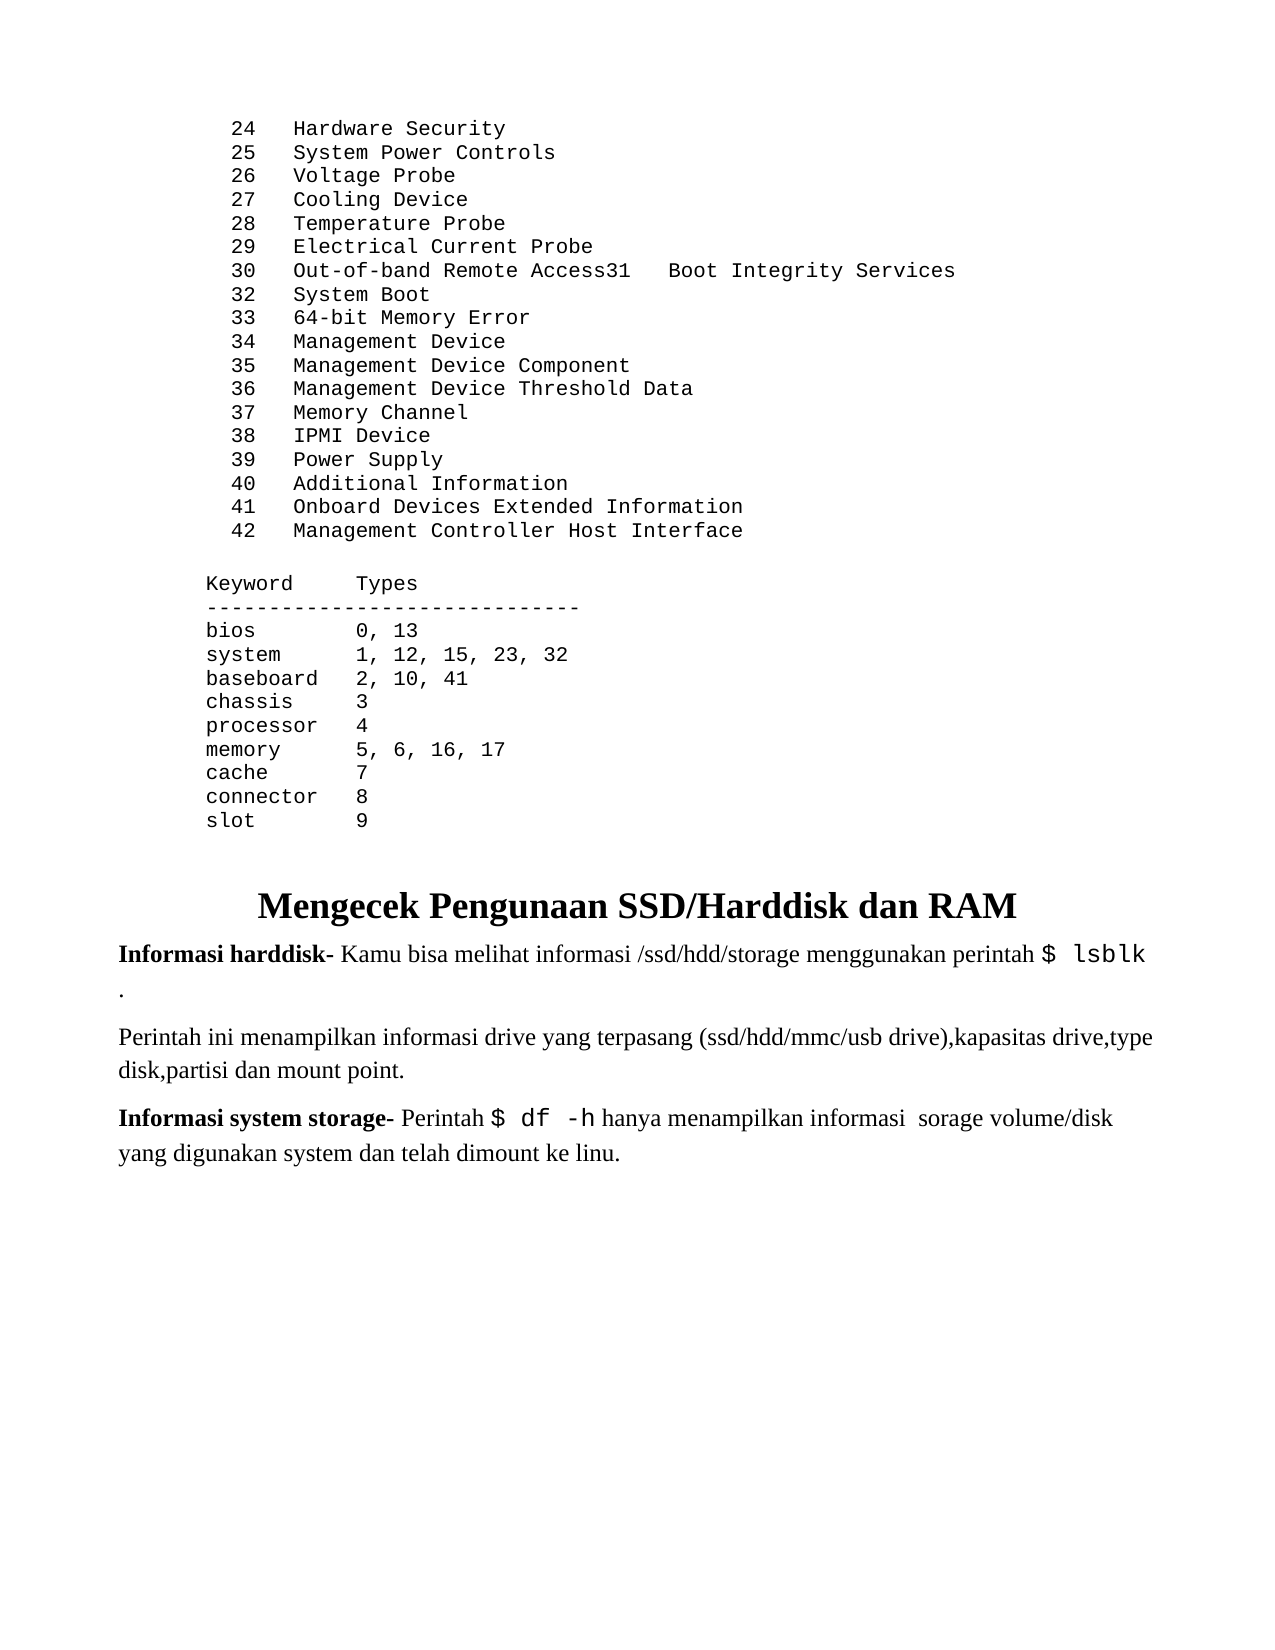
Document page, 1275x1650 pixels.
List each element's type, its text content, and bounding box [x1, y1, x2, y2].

text 39 Power Supply [118, 449, 1157, 473]
text 40 Additional Information [118, 473, 1157, 496]
text 32 System Boot [118, 284, 1157, 307]
subtitle Mengecek Pengunaan SSD/Harddisk dan RAM [118, 884, 1157, 927]
text 42 Management Controller Host Interface [118, 520, 1157, 544]
text 38 IPMI Device [118, 426, 1157, 449]
text connector 8 [118, 786, 1157, 810]
text Informasi harddisk- Kamu bisa melihat informasi /ssd/hdd/storage menggunakan perintah $ lsblk . [118, 939, 1157, 1003]
text 30 Out-of-band Remote Access31 Boot Integrity Services [118, 260, 1157, 284]
text 27 Cooling Device [118, 189, 1157, 213]
text processor 4 [118, 715, 1157, 739]
text Keyword Types [118, 573, 1157, 597]
text 35 Management Device Component [118, 354, 1157, 378]
text 29 Electrical Current Probe [118, 236, 1157, 260]
text ------------------------------ [118, 597, 1157, 621]
text bios 0, 13 [118, 621, 1157, 644]
text Informasi system storage- Perintah $ df -h hanya menampilkan informasi sorage volume/disk yang digunakan system dan telah dimount ke linu. [118, 1103, 1157, 1166]
text baseboard 2, 10, 41 [118, 668, 1157, 691]
text system 1, 12, 15, 23, 32 [118, 644, 1157, 668]
text 41 Onboard Devices Extended Information [118, 496, 1157, 520]
text 36 Management Device Threshold Data [118, 378, 1157, 402]
text 28 Temperature Probe [118, 213, 1157, 236]
text Perintah ini menampilkan informasi drive yang terpasang (ssd/hdd/mmc/usb drive),kapasitas drive,type disk,partisi dan mount point. [118, 1022, 1157, 1084]
text 26 Voltage Probe [118, 165, 1157, 189]
text memory 5, 6, 16, 17 [118, 739, 1157, 762]
text 24 Hardware Security [118, 118, 1157, 142]
text 25 System Power Controls [118, 142, 1157, 165]
text 37 Memory Channel [118, 402, 1157, 426]
text cache 7 [118, 762, 1157, 786]
text chassis 3 [118, 691, 1157, 715]
text 33 64-bit Memory Error [118, 307, 1157, 331]
text slot 9 [118, 810, 1157, 833]
text 34 Management Device [118, 331, 1157, 354]
